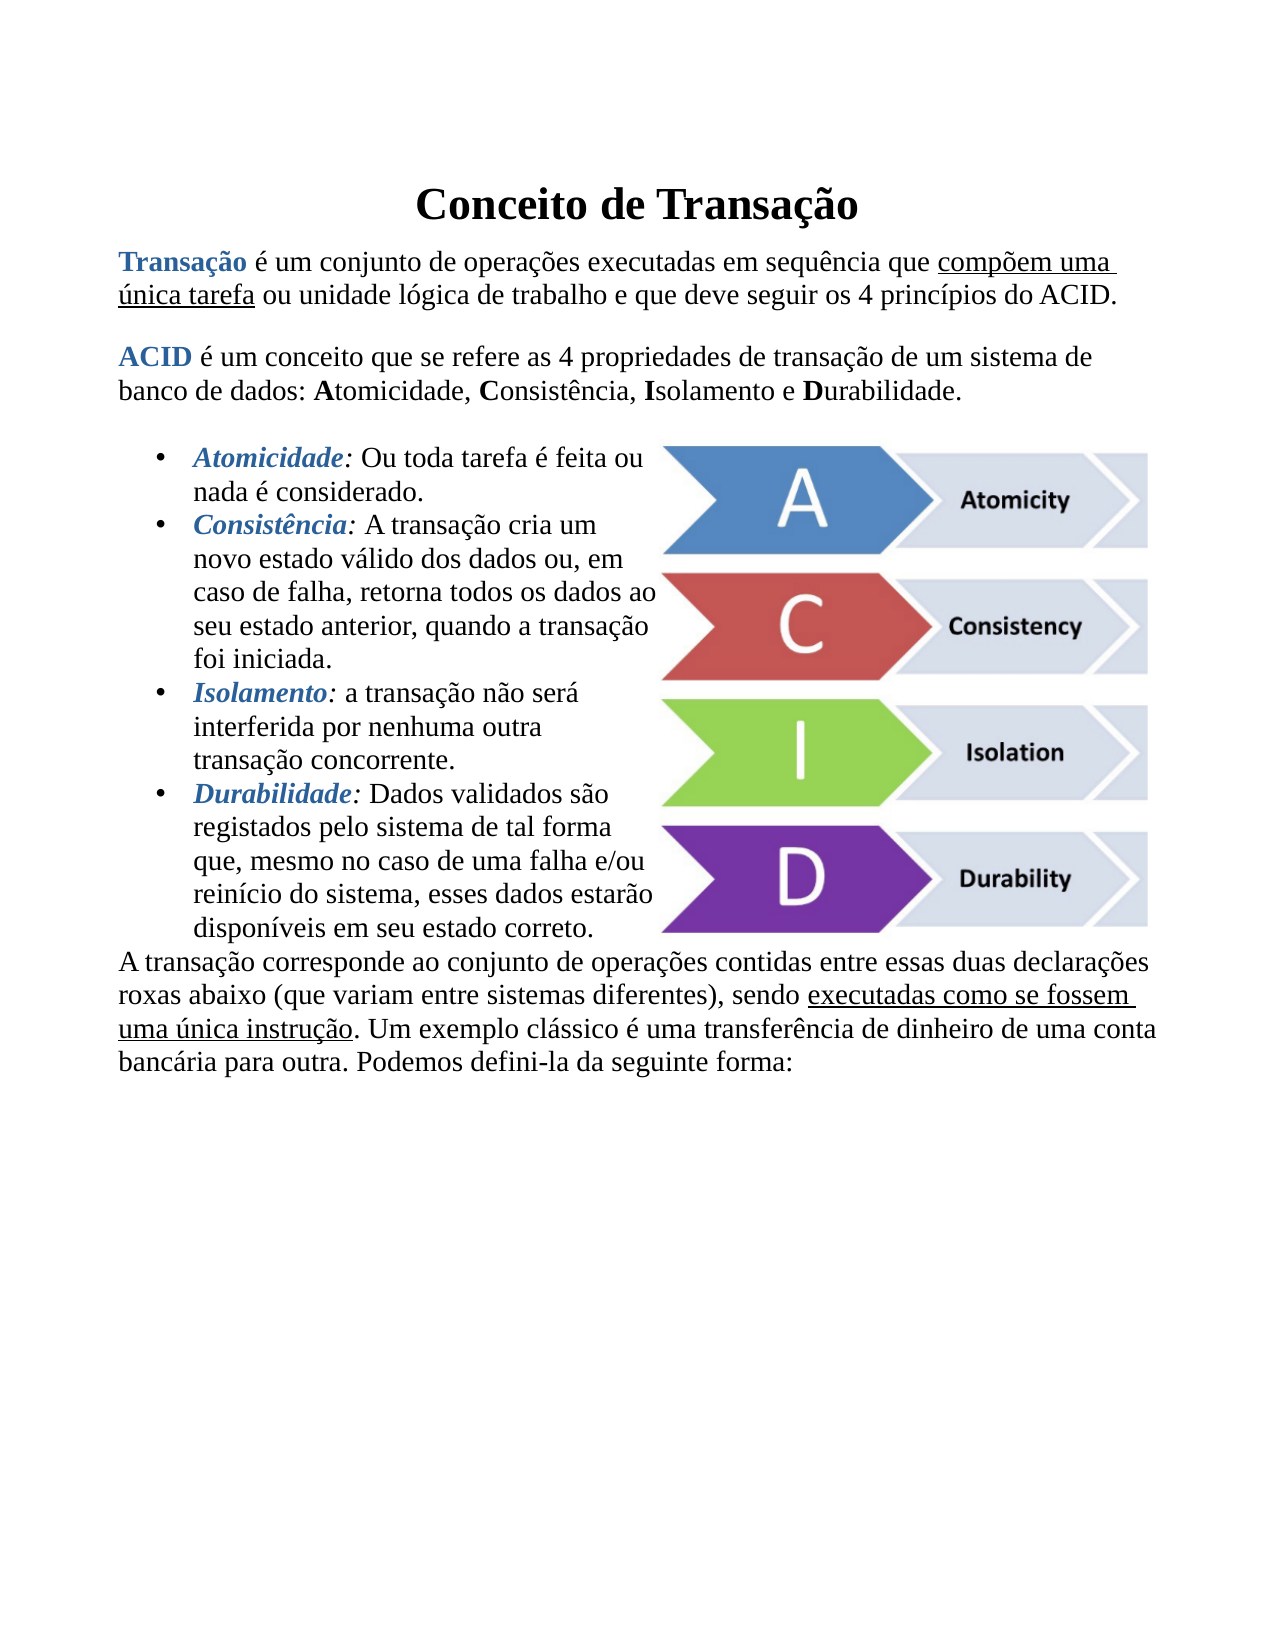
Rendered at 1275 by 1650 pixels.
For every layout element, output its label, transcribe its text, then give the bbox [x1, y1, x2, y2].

text A transação corresponde ao conjunto de operações contidas entre essas duas declarações roxas abaixo (que variam entre sistemas diferentes), sendo executadas como se fossem uma única instrução. Um exemplo clássico é uma transferência de dinheiro de uma conta bancária para outra. Podemos defini-la da seguinte forma: [118, 944, 1157, 1078]
list Isolamento: a transação não será interferida por nenhuma outra transação concorrente. [156, 675, 657, 776]
list Atomicidade: Ou toda tarefa é feita ou nada é considerado. [156, 440, 657, 507]
picture [657, 439, 1148, 939]
list Consistência: A transação cria um novo estado válido dos dados ou, em caso de falha, retorna todos os dados ao seu estado anterior, quando a transação foi iniciada. [156, 507, 657, 675]
text Conceito de Transação [118, 176, 1157, 229]
list Durabilidade: Dados validados são registados pelo sistema de tal forma que, mesmo no caso de uma falha e/ou reinício do sistema, esses dados estarão disponíveis em seu estado correto. [156, 776, 1157, 944]
text Transação é um conjunto de operações executadas em sequência que compõem uma única tarefa ou unidade lógica de trabalho e que deve seguir os 4 princípios do ACID. [118, 244, 1157, 311]
text ACID é um conceito que se refere as 4 propriedades de transação de um sistema de banco de dados: Atomicidade, Consistência, Isolamento e Durabilidade. [118, 339, 1157, 407]
